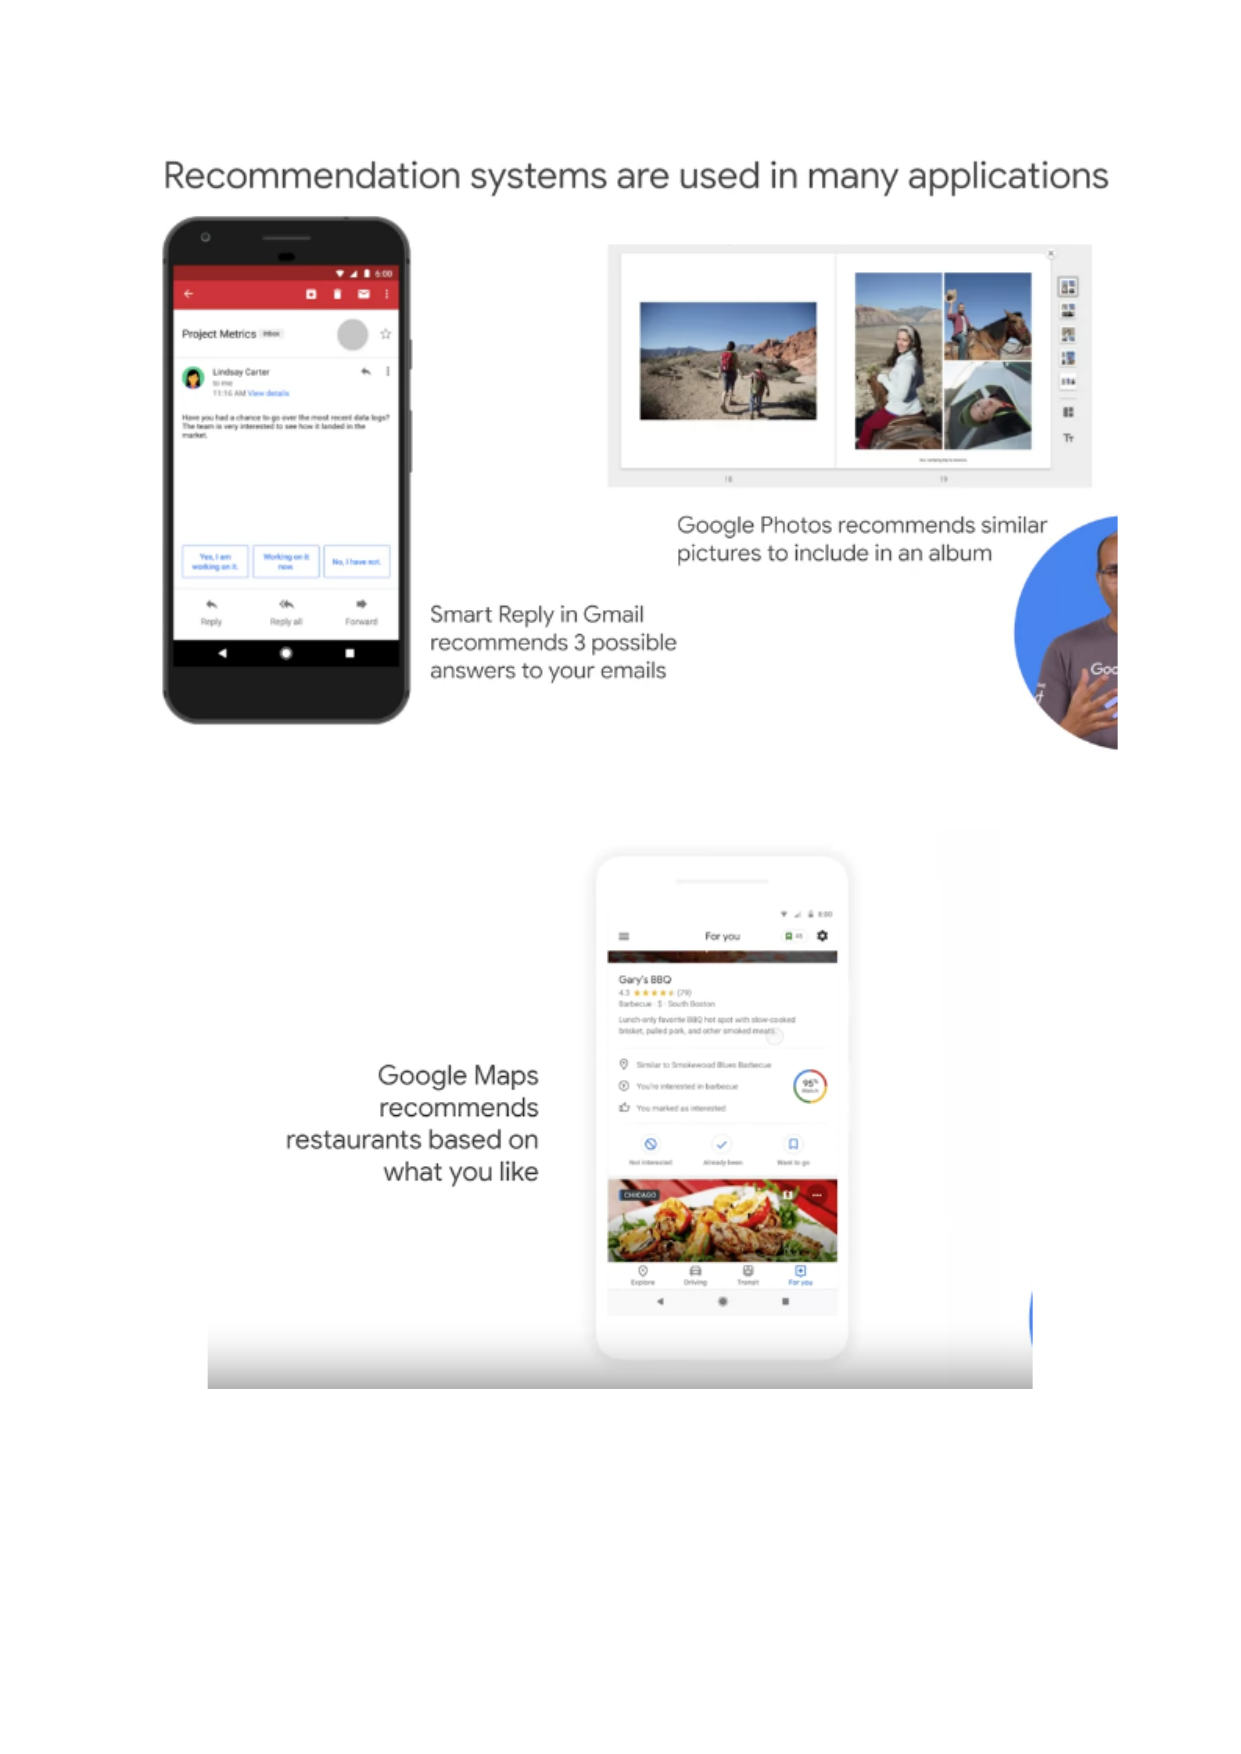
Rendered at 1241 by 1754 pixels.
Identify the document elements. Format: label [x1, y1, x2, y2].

picture [122, 118, 1118, 756]
picture [207, 813, 1033, 1389]
